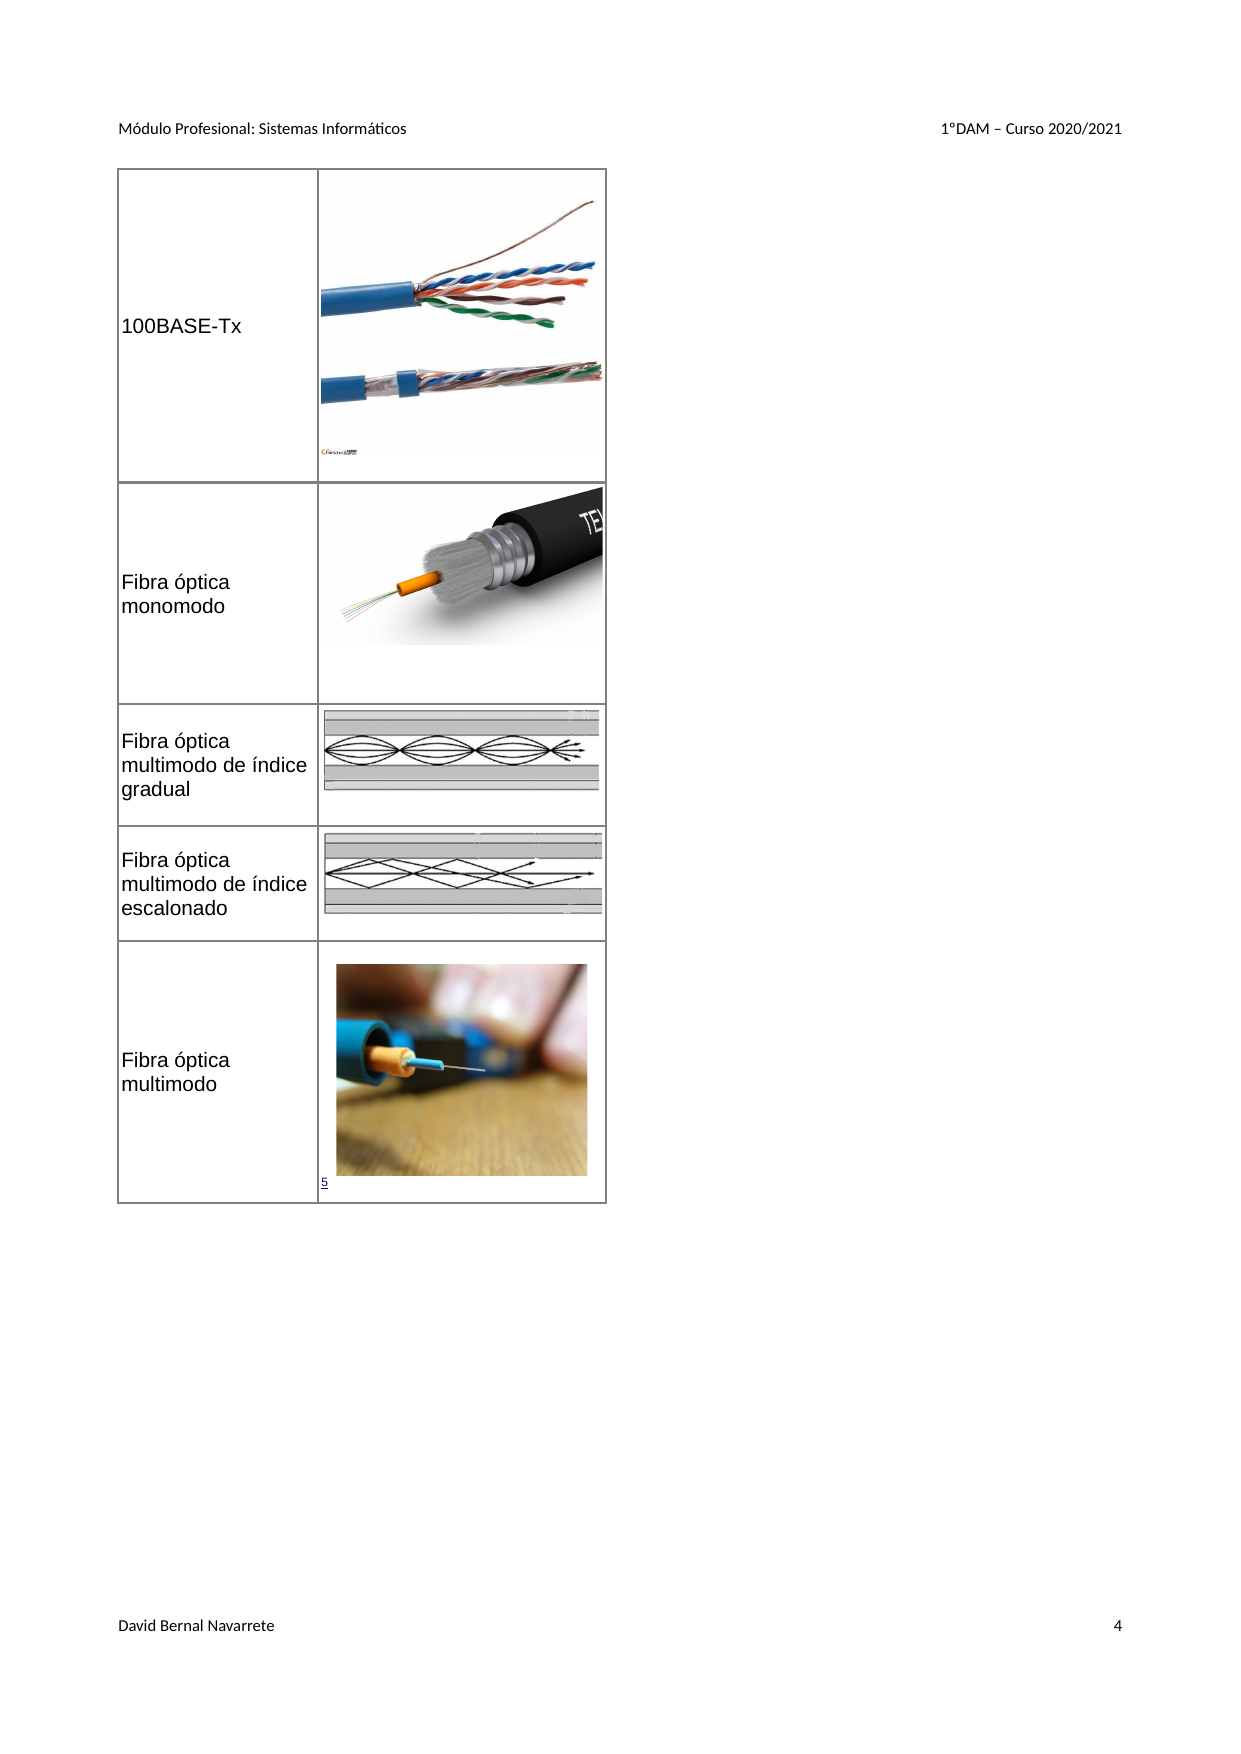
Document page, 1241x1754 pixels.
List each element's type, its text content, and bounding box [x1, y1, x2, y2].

picture [321, 486, 603, 645]
table_cell [319, 484, 605, 703]
picture [321, 830, 603, 914]
table_cell Fibra óptica multimodo de índice gradual [119, 705, 317, 825]
table_cell Fibra óptica monomodo [119, 484, 317, 703]
table_cell [319, 827, 605, 940]
table_cell 5 [319, 942, 605, 1202]
table_cell Fibra óptica multimodo de índice escalonado [119, 827, 317, 940]
table_cell [319, 705, 605, 825]
table_cell Fibra óptica multimodo [119, 942, 317, 1202]
picture [336, 964, 588, 1176]
picture [321, 708, 603, 793]
picture [321, 172, 603, 455]
table_cell [319, 455, 605, 481]
table_cell 100BASE-Tx [119, 170, 317, 481]
